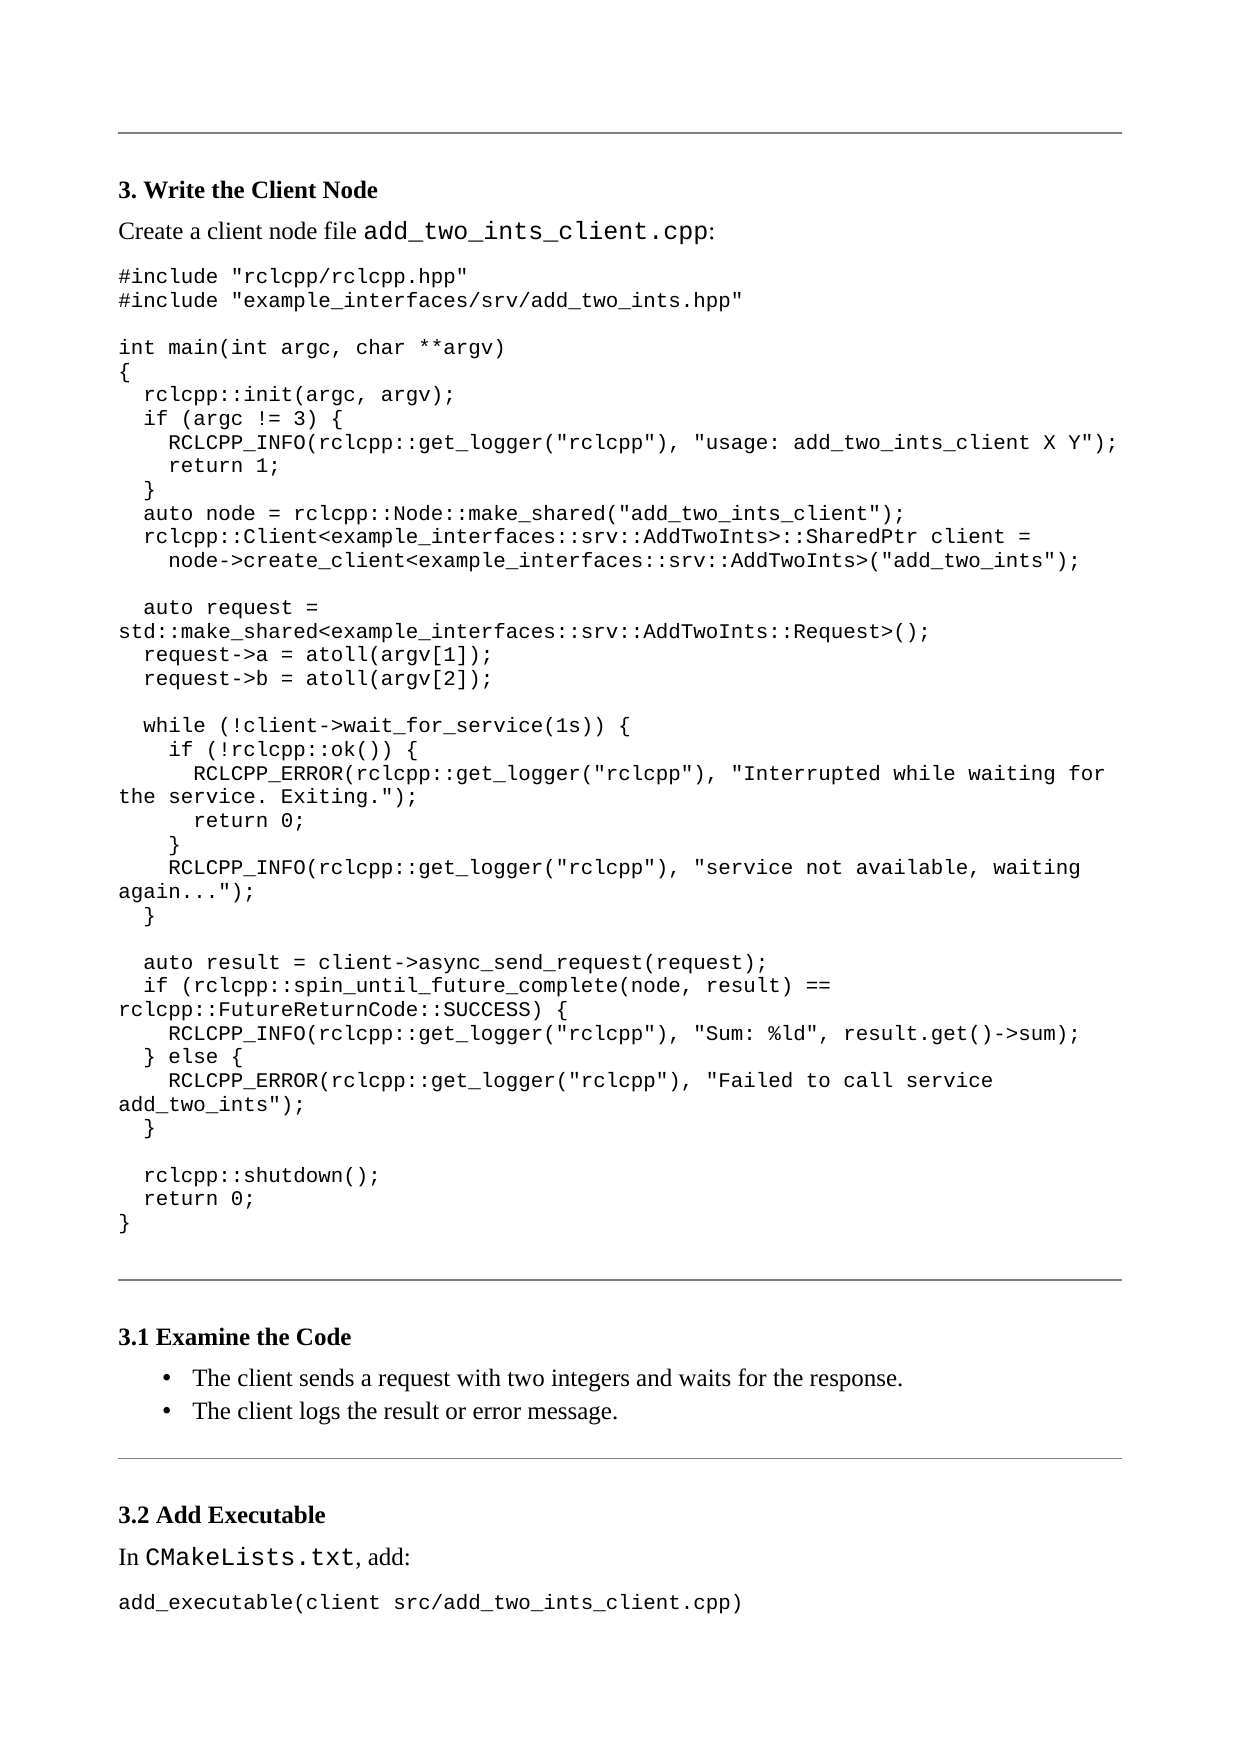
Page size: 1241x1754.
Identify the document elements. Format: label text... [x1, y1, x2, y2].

text if (rclcpp::spin_until_future_complete(node, result) == rclcpp::FutureReturnCode::SUCCESS) { [118, 976, 1122, 1023]
subtitle 3.2 Add Executable [118, 1501, 1122, 1529]
text rclcpp::init(argc, argv); [118, 384, 1122, 408]
text #include "rclcpp/rclcpp.hpp" [118, 266, 1122, 290]
text if (!rclcpp::ok()) { [118, 739, 1122, 763]
text request->a = atoll(argv[1]); [118, 644, 1122, 668]
text return 0; [118, 1188, 1122, 1212]
subtitle 3.1 Examine the Code [118, 1322, 1122, 1351]
text while (!client->wait_for_service(1s)) { [118, 715, 1122, 739]
list The client logs the result or error message. [162, 1396, 1122, 1425]
text RCLCPP_INFO(rclcpp::get_logger("rclcpp"), "service not available, waiting again..."); [118, 857, 1122, 904]
text rclcpp::shutdown(); [118, 1165, 1122, 1188]
text } [118, 1117, 1122, 1141]
text auto result = client->async_send_request(request); [118, 952, 1122, 976]
text add_executable(client src/add_two_ints_client.cpp) [118, 1592, 1122, 1615]
text request->b = atoll(argv[2]); [118, 668, 1122, 692]
text #include "example_interfaces/srv/add_two_ints.hpp" [118, 290, 1122, 313]
text } [118, 479, 1122, 503]
text { [118, 361, 1122, 384]
text return 0; [118, 810, 1122, 834]
text } [118, 1212, 1122, 1236]
text return 1; [118, 455, 1122, 479]
text node->create_client<example_interfaces::srv::AddTwoInts>("add_two_ints"); [118, 550, 1122, 573]
text int main(int argc, char **argv) [118, 337, 1122, 361]
subtitle 3. Write the Client Node [118, 175, 1122, 204]
text auto request = std::make_shared<example_interfaces::srv::AddTwoInts::Request>(); [118, 597, 1122, 644]
text auto node = rclcpp::Node::make_shared("add_two_ints_client"); [118, 503, 1122, 526]
list The client sends a request with two integers and waits for the response. [162, 1363, 1122, 1392]
text if (argc != 3) { [118, 408, 1122, 432]
text Create a client node file add_two_ints_client.cpp: [118, 216, 1122, 247]
text RCLCPP_ERROR(rclcpp::get_logger("rclcpp"), "Interrupted while waiting for the service. Exiting."); [118, 763, 1122, 810]
text } [118, 834, 1122, 857]
text In CMakeLists.txt, add: [118, 1542, 1122, 1573]
text RCLCPP_INFO(rclcpp::get_logger("rclcpp"), "usage: add_two_ints_client X Y"); [118, 432, 1122, 455]
text } else { [118, 1046, 1122, 1070]
text } [118, 904, 1122, 928]
text rclcpp::Client<example_interfaces::srv::AddTwoInts>::SharedPtr client = [118, 526, 1122, 550]
text RCLCPP_INFO(rclcpp::get_logger("rclcpp"), "Sum: %ld", result.get()->sum); [118, 1023, 1122, 1046]
text RCLCPP_ERROR(rclcpp::get_logger("rclcpp"), "Failed to call service add_two_ints"); [118, 1070, 1122, 1117]
